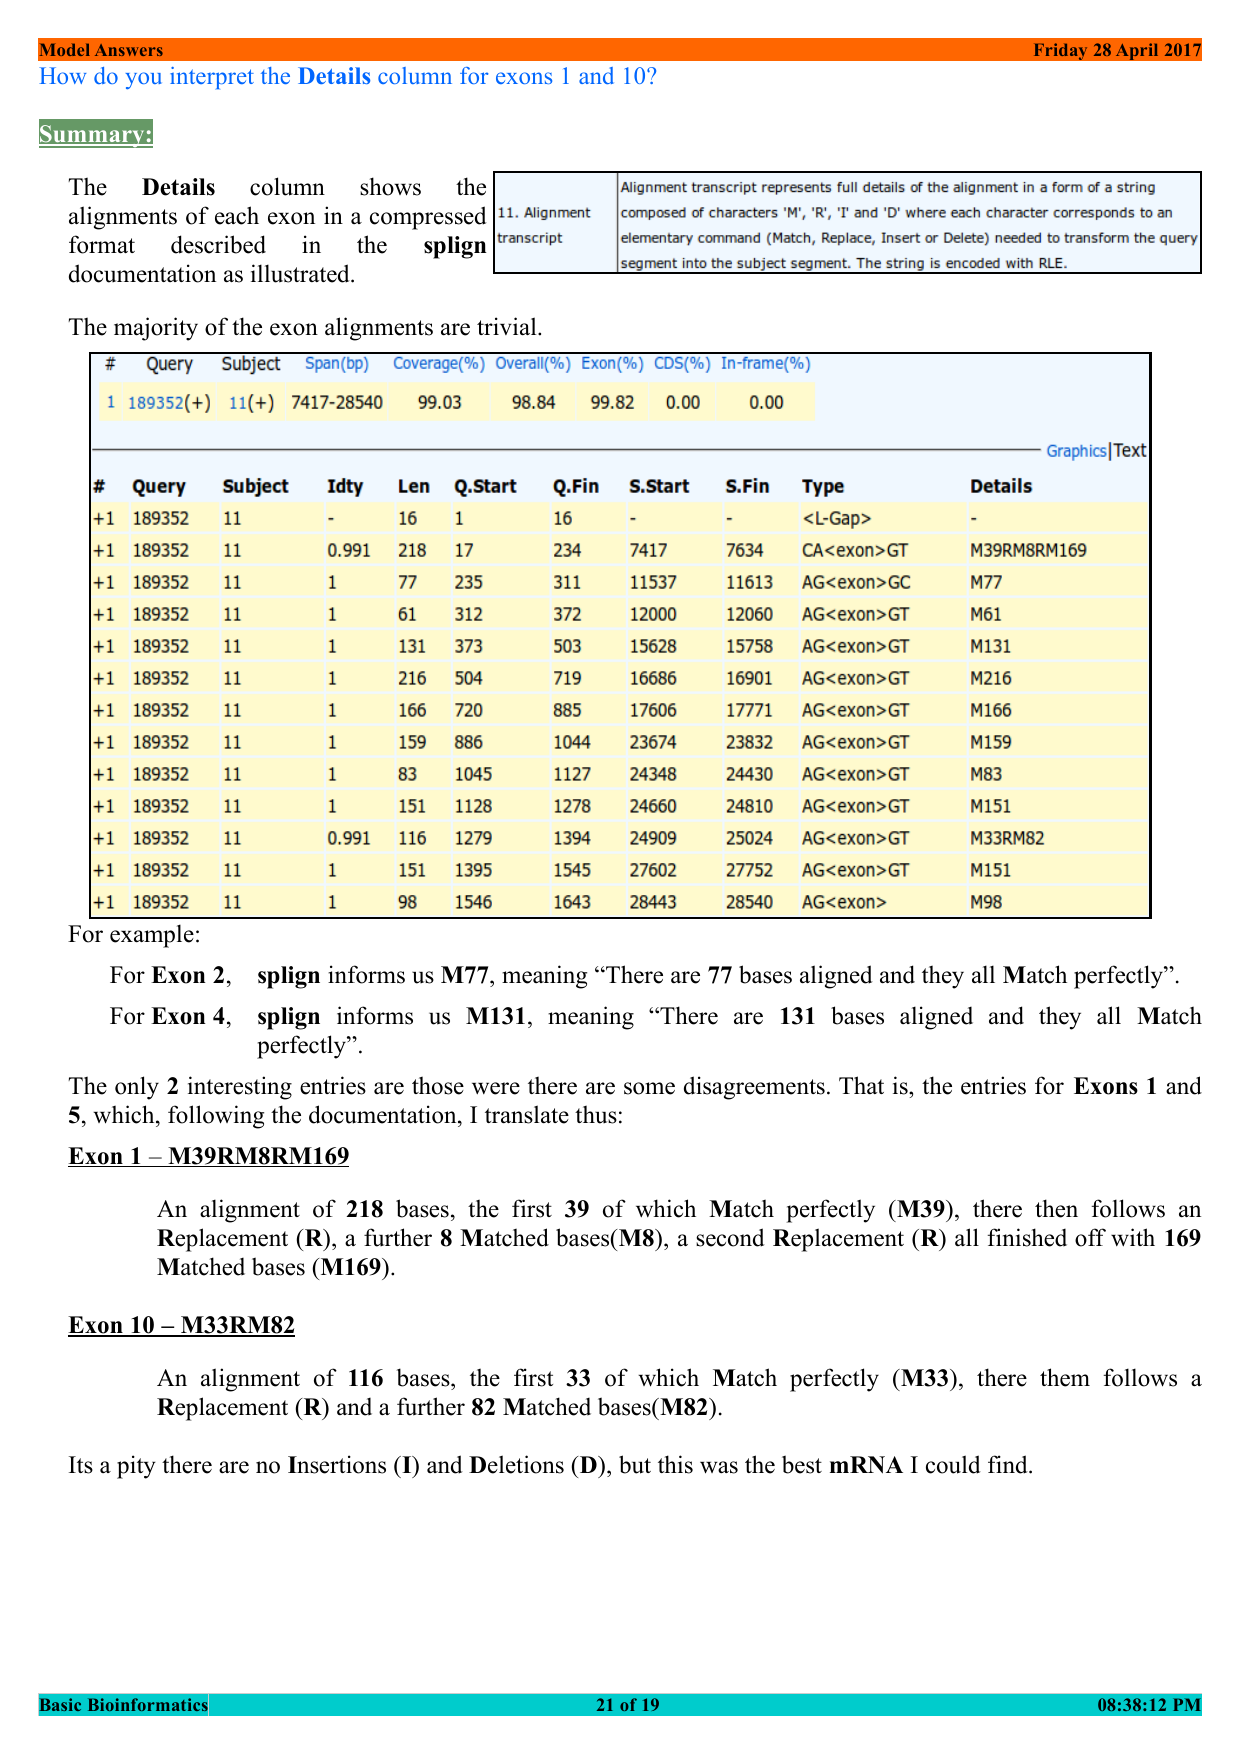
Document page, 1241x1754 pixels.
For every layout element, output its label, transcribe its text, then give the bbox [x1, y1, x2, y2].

text An alignment of 218 bases, the first 39 of which Match perfectly (M39), there then follows an Replacement (R), a further 8 Matched bases(M8), a second Replacement (R) all finished off with 169 Matched bases (M169). [157, 1193, 1202, 1281]
text The only 2 interesting entries are those were there are some disagreements. That is, the entries for Exons 1 and 5, which, following the documentation, I translate thus: [68, 1071, 1202, 1129]
text Its a pity there are no Insertions (I) and Deletions (D), but this was the best mRNA I could find. [68, 1450, 1202, 1479]
text For Exon 2, splign informs us M77, meaning “There are 77 bases aligned and they all Match perfectly”. [109, 960, 1202, 989]
text Exon 10 – M33RM82 [68, 1310, 1202, 1339]
text The Details column shows the alignments of each exon in a compressed format described in the splign documentation as illustrated. [68, 172, 1202, 288]
text How do you interpret the Details column for exons 1 and 10? [38, 61, 1202, 89]
text The majority of the exon alignments are trivial. [68, 312, 1202, 341]
text An alignment of 116 bases, the first 33 of which Match perfectly (M33), there them follows a Replacement (R) and a further 82 Matched bases(M82). [157, 1363, 1202, 1421]
text Exon 1 – M39RM8RM169 [68, 1141, 1202, 1170]
text Summary: [38, 119, 1202, 148]
picture [495, 173, 1200, 272]
text For Exon 4, splign informs us M131, meaning “There are 131 bases aligned and they all Match perfectly”. [109, 1001, 1202, 1059]
picture [91, 354, 1149, 917]
text For example: [68, 364, 1202, 948]
